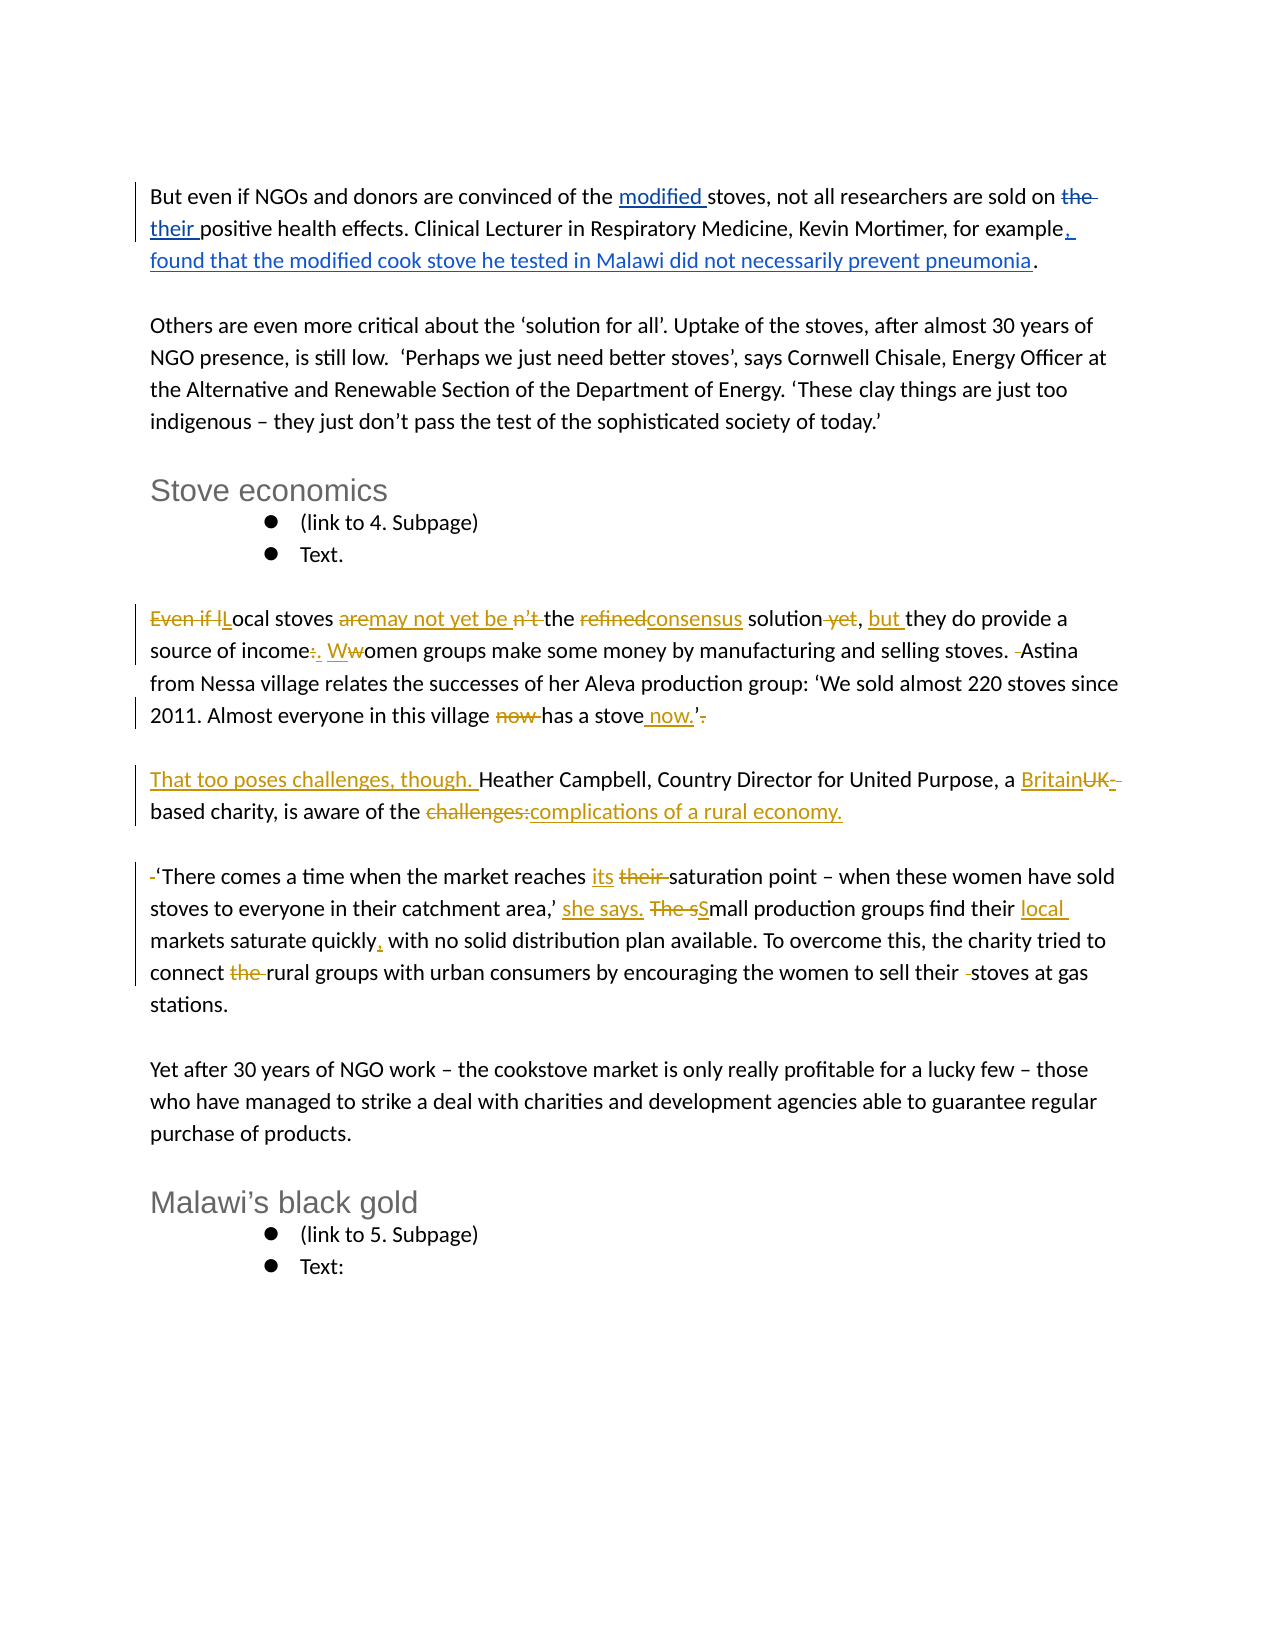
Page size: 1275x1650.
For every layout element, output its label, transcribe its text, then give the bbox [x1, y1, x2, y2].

text Local stoves may not yet be the consensus solution, but they do provide a source of income. Women groups make some money by manufacturing and selling stoves. Astina from Nessa village relates the successes of her Aleva production group: ‘We sold almost 220 stoves since 2011. Almost everyone in this village has a stove now.’ [150, 604, 1125, 729]
text That too poses challenges, though. Heather Campbell, Country Director for United Purpose, a Britain-based charity, is aware of the complications of a rural economy. [150, 765, 1125, 826]
list Text. [225, 540, 1125, 568]
subtitle Malawi’s black gold [150, 1184, 1125, 1220]
list (link to 5. Subpage) [225, 1220, 1125, 1248]
text Yet after 30 years of NGO work – the cookstove market is only really profitable for a lucky few – those who have managed to strike a deal with charities and development agencies able to guarantee regular purchase of products. [150, 1055, 1125, 1147]
list (link to 4. Subpage) [225, 508, 1125, 536]
text Others are even more critical about the ‘solution for all’. Uptake of the stoves, after almost 30 years of NGO presence, is still low. ‘Perhaps we just need better stoves’, says Cornwell Chisale, Energy Officer at the Alternative and Renewable Section of the Department of Energy. ‘These clay things are just too indigenous – they just don’t pass the test of the sophisticated society of today.’ [150, 311, 1125, 436]
subtitle Stove economics [150, 472, 1125, 508]
text ‘There comes a time when the market reaches its saturation point – when these women have sold stoves to everyone in their catchment area,’ she says. Small production groups find their local markets saturate quickly, with no solid distribution plan available. To overcome this, the charity tried to connect rural groups with urban consumers by encouraging the women to sell their stoves at gas stations. [150, 862, 1125, 1019]
list Text: [225, 1252, 1125, 1280]
text But even if NGOs and donors are convinced of the modified stoves, not all researchers are sold on their positive health effects. Clinical Lecturer in Respiratory Medicine, Kevin Mortimer, for example, found that the modified cook stove he tested in Malawi did not necessarily prevent pneumonia. [150, 182, 1125, 274]
